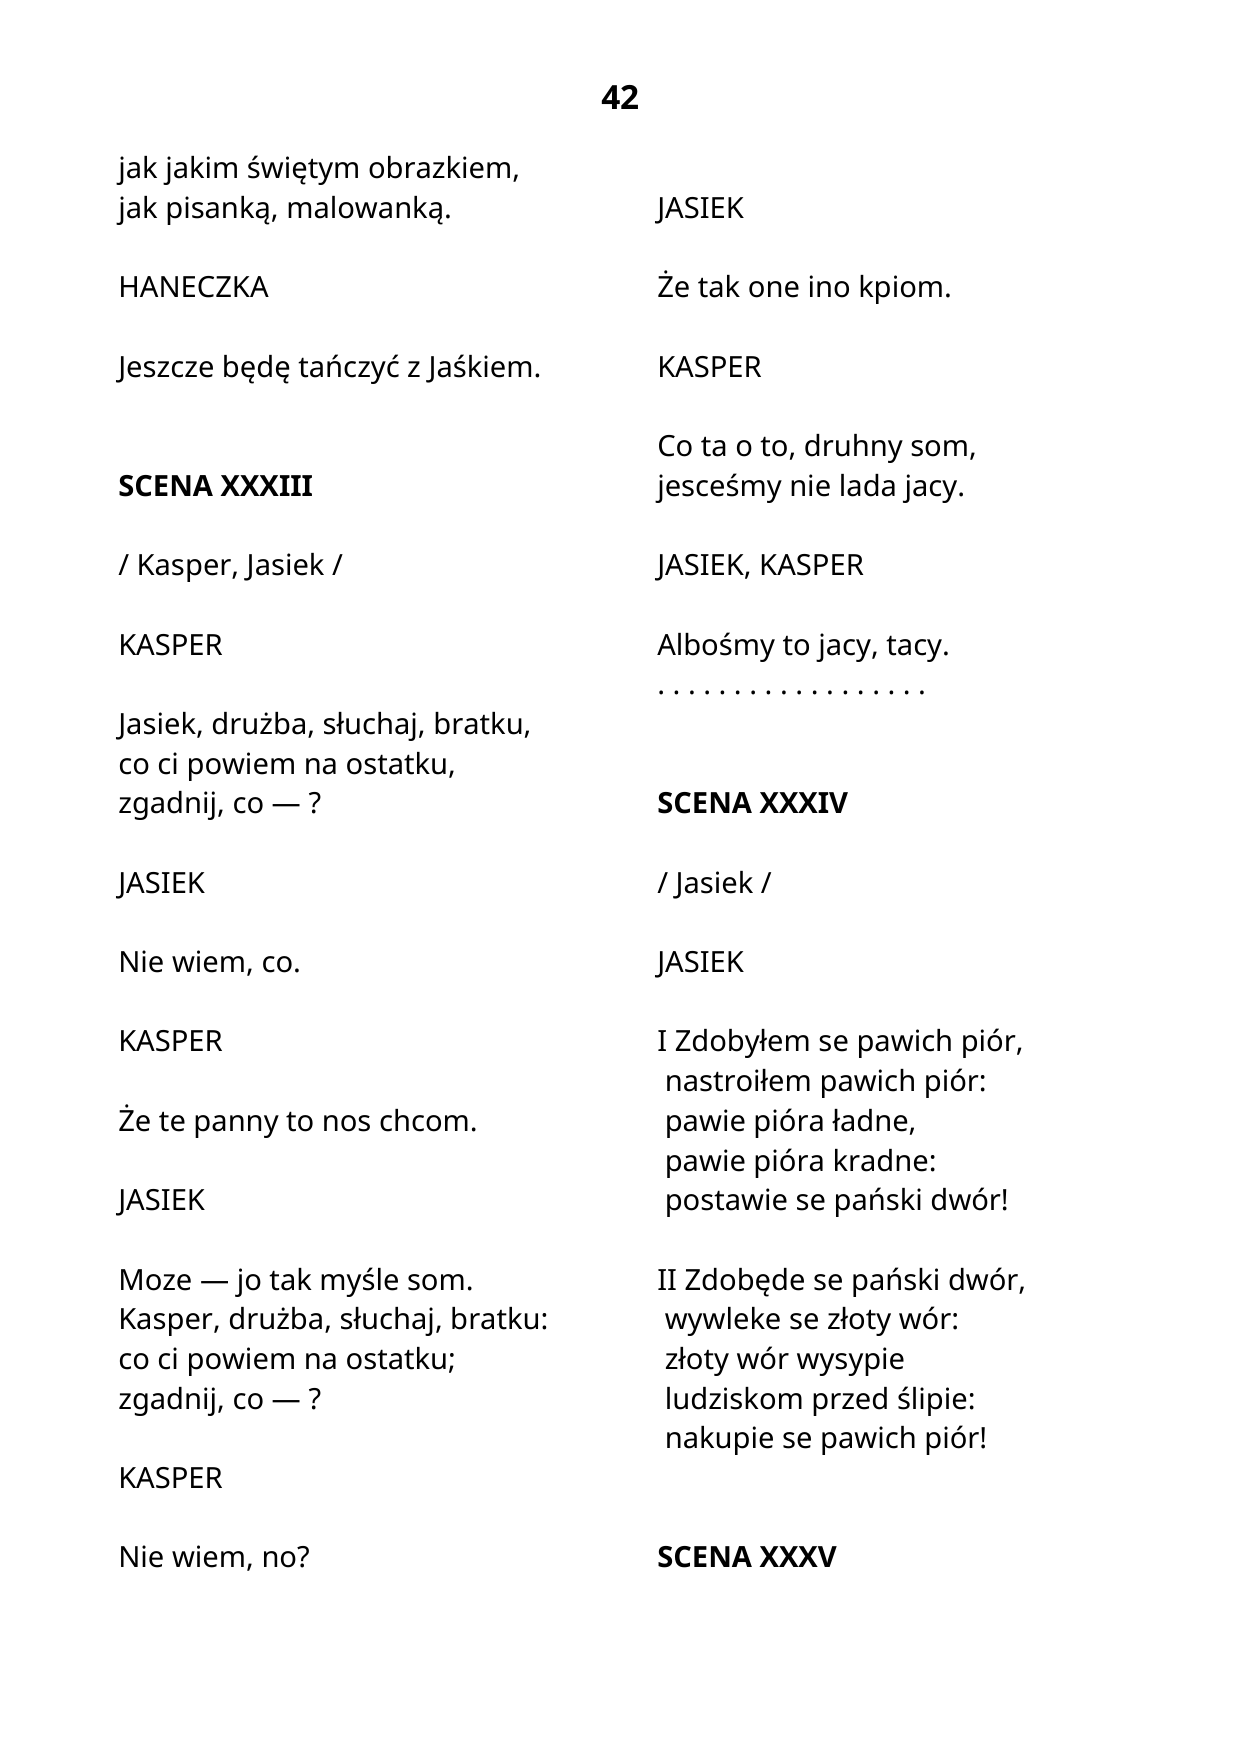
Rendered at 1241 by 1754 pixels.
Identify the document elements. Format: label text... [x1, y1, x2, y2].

text JASIEK, KASPER [657, 544, 1122, 584]
text co ci powiem na ostatku; [118, 1338, 583, 1378]
text Kasper, drużba, słuchaj, bratku: [118, 1298, 583, 1338]
text KASPER [657, 346, 1122, 386]
text pawie pióra kradne: [657, 1140, 1122, 1179]
text jak jakim świętym obrazkiem, [118, 148, 583, 187]
text / Jasiek / [657, 862, 1122, 902]
text HANECZKA [118, 267, 583, 306]
text KASPER [118, 1021, 583, 1060]
text JASIEK [118, 862, 583, 902]
text Jeszcze będę tańczyć z Jaśkiem. [118, 346, 583, 386]
text pawie pióra ładne, [657, 1100, 1122, 1140]
text JASIEK [118, 1179, 583, 1219]
text / Kasper, Jasiek / [118, 544, 583, 584]
text SCENA XXXV [657, 1537, 1122, 1576]
text Albośmy to jacy, tacy. [657, 624, 1122, 663]
text Moze — jo tak myśle som. [118, 1259, 583, 1298]
text złoty wór wysypie [657, 1338, 1122, 1378]
text . . . . . . . . . . . . . . . . . . [657, 663, 1122, 703]
text wywleke se złoty wór: [657, 1298, 1122, 1338]
text KASPER [118, 1457, 583, 1497]
text postawie se pański dwór! [657, 1179, 1122, 1219]
text JASIEK [657, 187, 1122, 227]
text nastroiłem pawich piór: [657, 1060, 1122, 1100]
text SCENA XXXIII [118, 465, 583, 505]
text nakupie se pawich piór! [657, 1418, 1122, 1457]
text Co ta o to, druhny som, [657, 425, 1122, 465]
text Nie wiem, no? [118, 1537, 583, 1576]
text JASIEK [657, 941, 1122, 981]
text Nie wiem, co. [118, 941, 583, 981]
text jak pisanką, malowanką. [118, 187, 583, 227]
text zgadnij, co — ? [118, 783, 583, 822]
text jesceśmy nie lada jacy. [657, 465, 1122, 505]
text Jasiek, drużba, słuchaj, bratku, [118, 703, 583, 743]
text co ci powiem na ostatku, [118, 743, 583, 783]
text SCENA XXXIV [657, 783, 1122, 822]
text Że tak one ino kpiom. [657, 267, 1122, 306]
text Że te panny to nos chcom. [118, 1100, 583, 1140]
text KASPER [118, 624, 583, 663]
text zgadnij, co — ? [118, 1378, 583, 1418]
text ludziskom przed ślipie: [657, 1378, 1122, 1418]
text I Zdobyłem se pawich piór, [657, 1021, 1122, 1060]
text II Zdobęde se pański dwór, [657, 1259, 1122, 1298]
